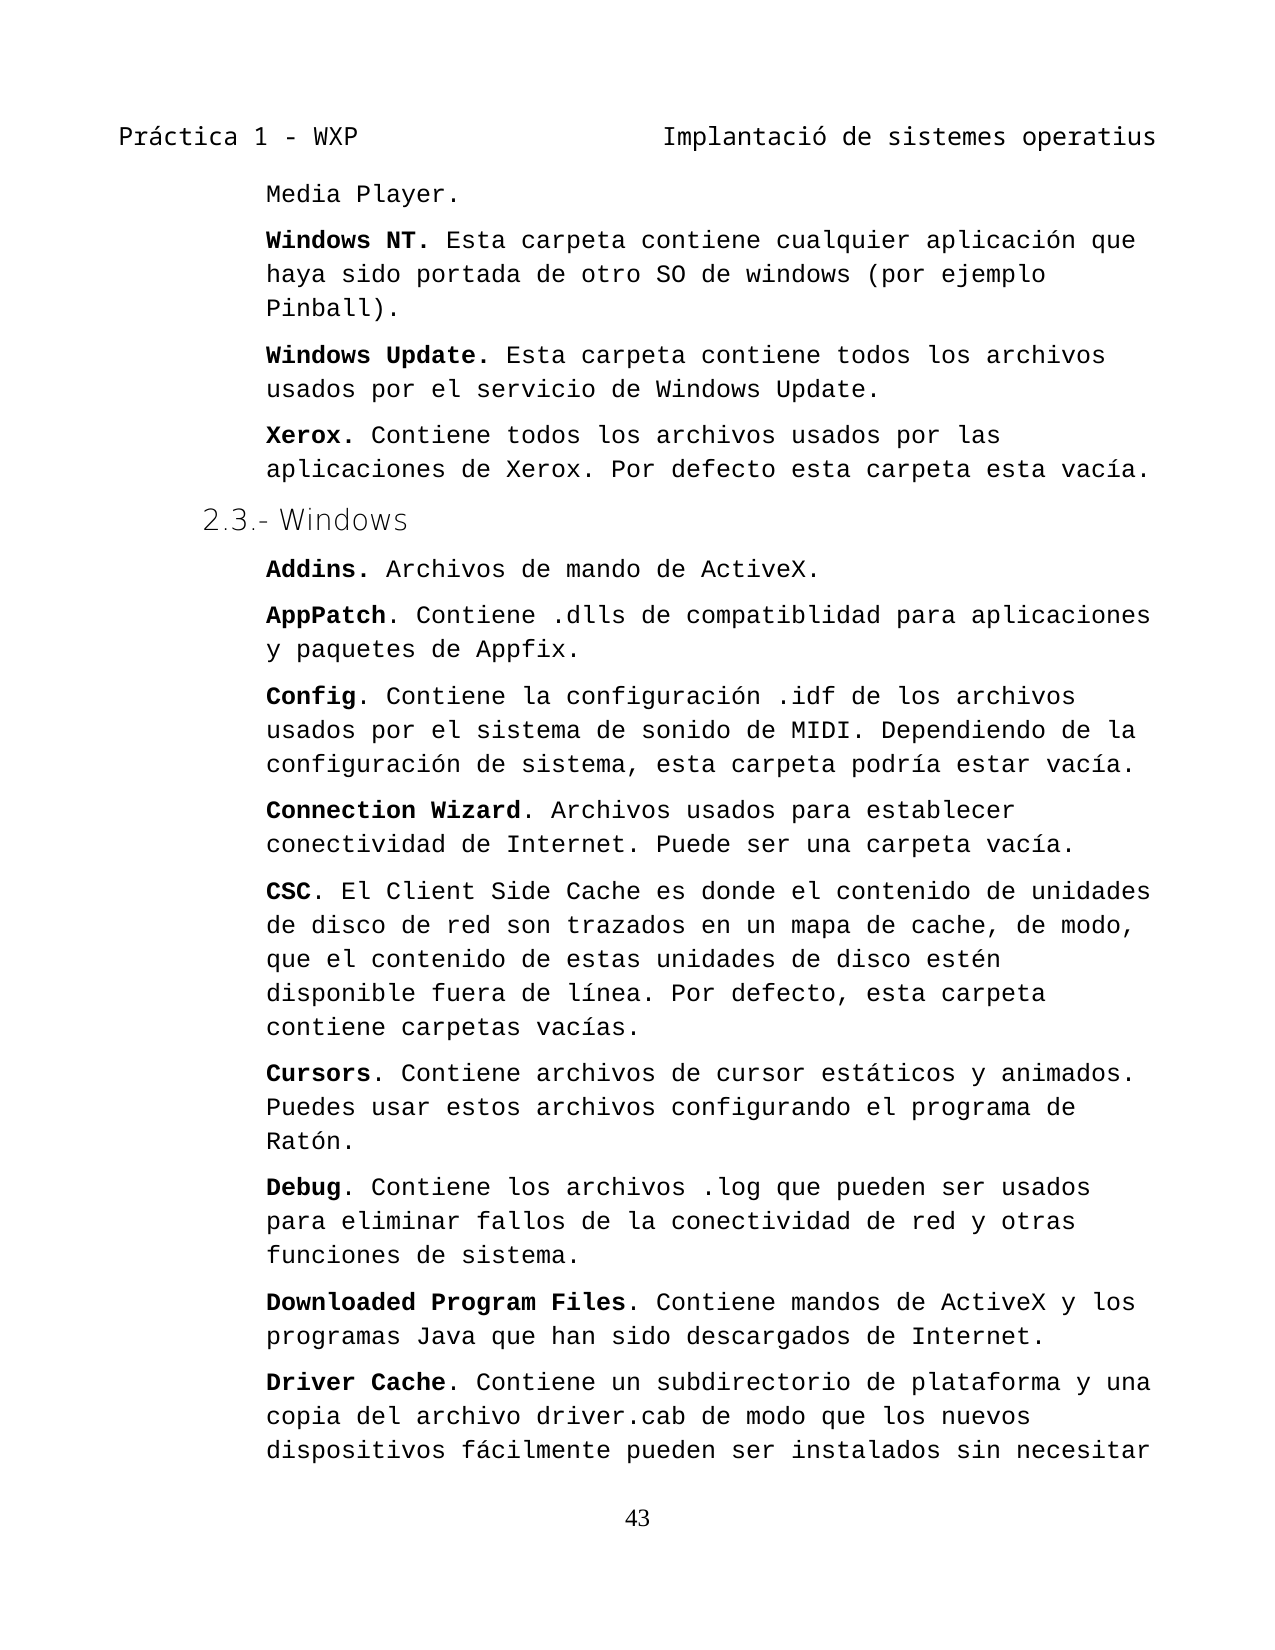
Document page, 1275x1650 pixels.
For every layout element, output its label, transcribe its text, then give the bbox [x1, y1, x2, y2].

text AppPatch. Contiene .dlls de compatiblidad para aplicaciones y paquetes de Appfix. [266, 603, 1157, 665]
list Windows [193, 503, 1157, 537]
text Debug. Contiene los archivos .log que pueden ser usados para eliminar fallos de la conectividad de red y otras funciones de sistema. [266, 1175, 1157, 1271]
text Media Player. [266, 182, 1157, 210]
text Connection Wizard. Archivos usados para establecer conectividad de Internet. Puede ser una carpeta vacía. [266, 798, 1157, 860]
text Xerox. Contiene todos los archivos usados por las aplicaciones de Xerox. Por defecto esta carpeta esta vacía. [266, 423, 1157, 485]
text Windows NT. Esta carpeta contiene cualquier aplicación que haya sido portada de otro SO de windows (por ejemplo Pinball). [266, 228, 1157, 324]
text Driver Cache. Contiene un subdirectorio de plataforma y una copia del archivo driver.cab de modo que los nuevos dispositivos fácilmente pueden ser instalados sin necesitar [266, 1370, 1157, 1466]
text Cursors. Contiene archivos de cursor estáticos y animados. Puedes usar estos archivos configurando el programa de Ratón. [266, 1061, 1157, 1157]
text Downloaded Program Files. Contiene mandos de ActiveX y los programas Java que han sido descargados de Internet. [266, 1289, 1157, 1352]
text CSC. El Client Side Cache es donde el contenido de unidades de disco de red son trazados en un mapa de cache, de modo, que el contenido de estas unidades de disco estén disponible fuera de línea. Por defecto, esta carpeta contiene carpetas vacías. [266, 878, 1157, 1042]
text Windows Update. Esta carpeta contiene todos los archivos usados por el servicio de Windows Update. [266, 342, 1157, 405]
text Config. Contiene la configuración .idf de los archivos usados por el sistema de sonido de MIDI. Dependiendo de la configuración de sistema, esta carpeta podría estar vacía. [266, 683, 1157, 780]
text Addins. Archivos de mando de ActiveX. [266, 557, 1157, 585]
